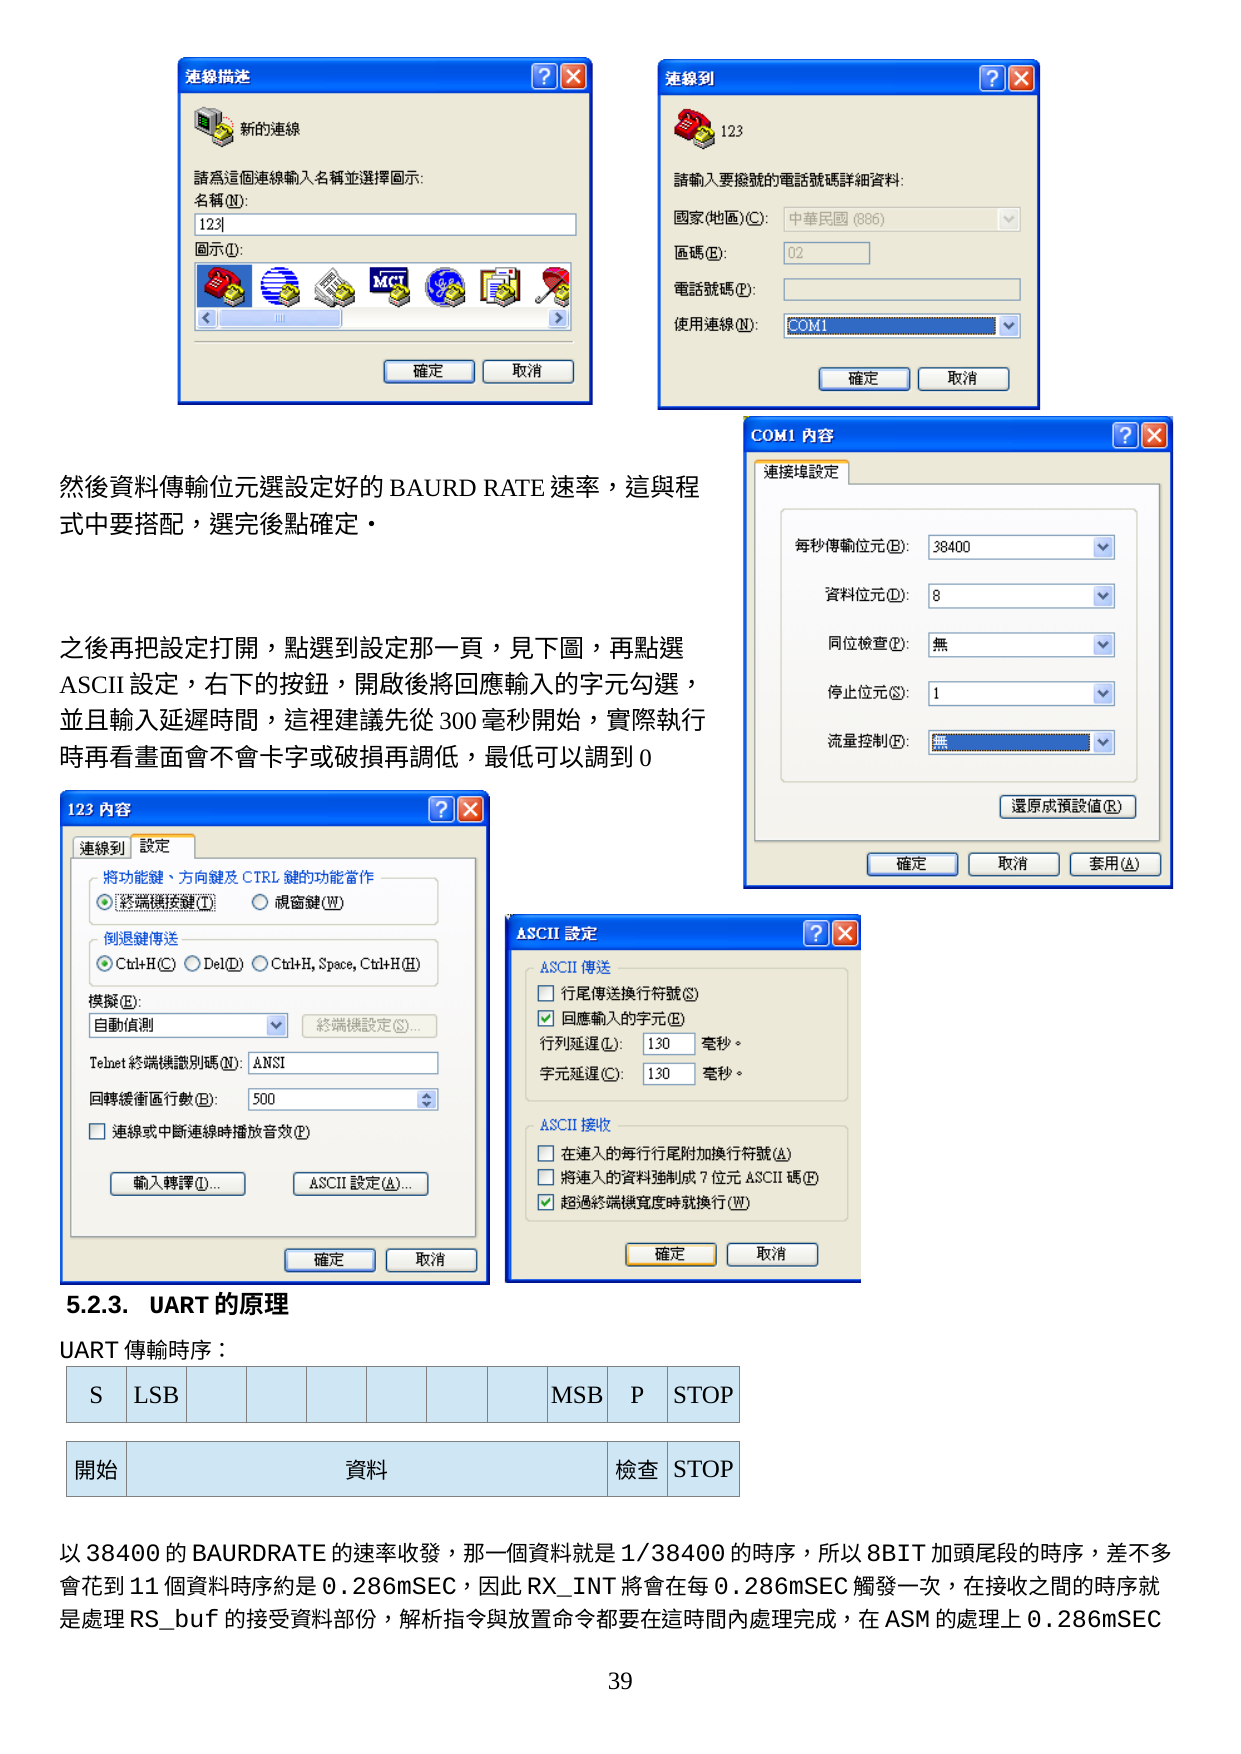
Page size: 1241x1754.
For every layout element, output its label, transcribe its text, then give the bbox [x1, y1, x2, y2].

picture [60, 790, 490, 1285]
text 然後資料傳輸位元選設定好的BAURD RATE速率，這與程式中要搭配，選完後點確定‧ [59, 468, 743, 540]
subtitle UART的原理 [59, 813, 1181, 1321]
text UART傳輸時序： [59, 1333, 1181, 1366]
text 之後再把設定打開，點選到設定那一頁，見下圖，再點選ASCII設定，右下的按鈕，開啟後將回應輸入的字元勾選，並且輸入延遲時間，這裡建議先從300毫秒開始，實際執行時再看畫面會不會卡字或破損再調低，最低可以調到0 [59, 628, 743, 773]
text 以38400的BAURDRATE的速率收發，那一個資料就是1/38400的時序，所以8BIT加頭尾段的時序，差不多會花到11個資料時序約是0.286mSEC，因此RX_INT將會在每0.286mSEC觸發一次，在接收之間的時序就是處理RS_buf的接受資料部份，解析指令與放置命令都要在這時間內處理完成，在ASM的處理上0.286mSEC [59, 1536, 1181, 1635]
picture [177, 57, 593, 405]
picture [504, 914, 861, 1283]
picture [743, 416, 1174, 889]
picture [657, 59, 1041, 410]
